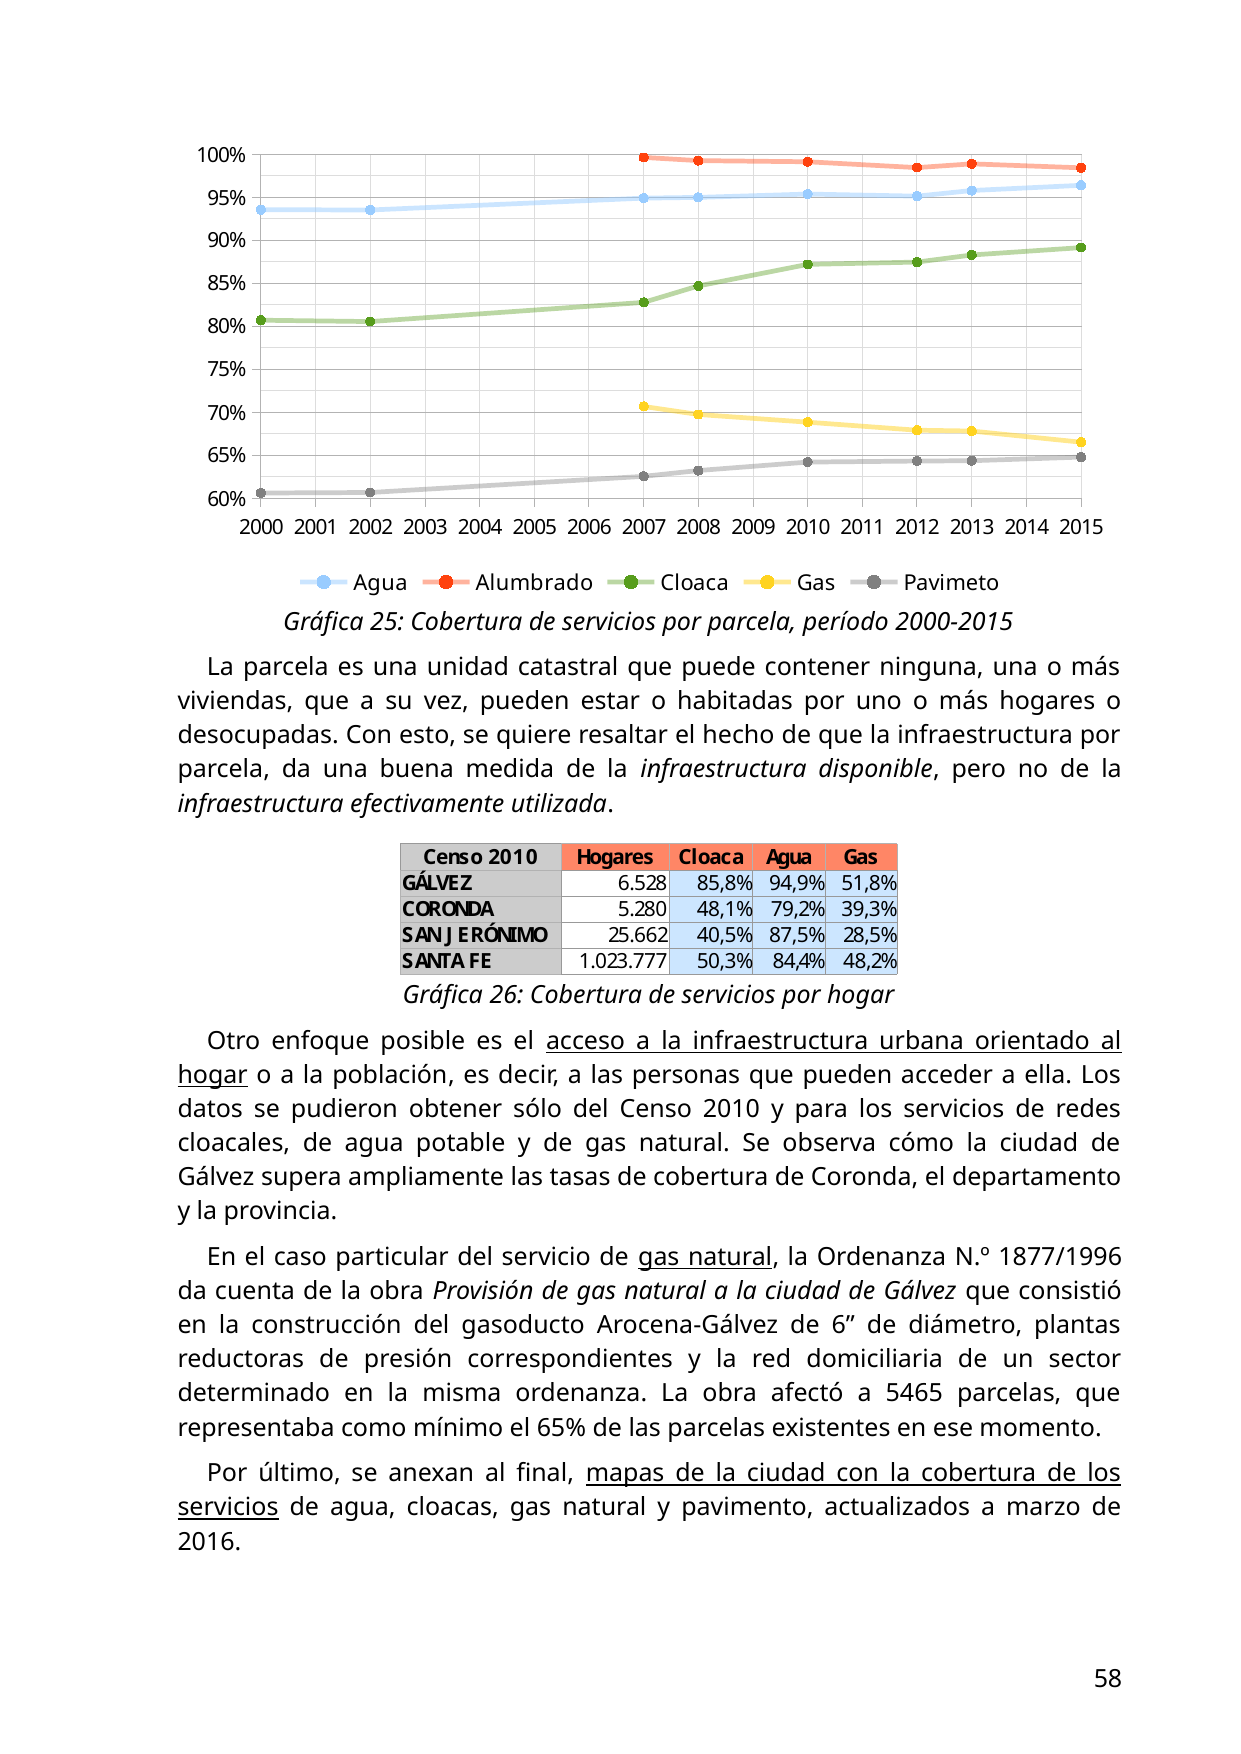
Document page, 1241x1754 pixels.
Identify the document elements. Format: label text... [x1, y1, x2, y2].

text Gráfica 25: Cobertura de servicios por parcela, período 2000-2015 [177, 603, 1122, 637]
text Otro enfoque posible es el acceso a la infraestructura urbana orientado al hogar o a la población, es decir, a las personas que pueden acceder a ella. Los datos se pudieron obtener sólo del Censo 2010 y para los servicios de redes cloacales, de agua potable y de gas natural. Se observa cómo la ciudad de Gálvez supera ampliamente las tasas de cobertura de Coronda, el departamento y la provincia. [177, 1023, 1122, 1227]
text Por último, se anexan al final, mapas de la ciudad con la cobertura de los servicios de agua, cloacas, gas natural y pavimento, actualizados a marzo de 2016. [177, 1455, 1122, 1557]
text En el caso particular del servicio de gas natural, la Ordenanza N.º 1877/1996 da cuenta de la obra Provisión de gas natural a la ciudad de Gálvez que consistió en la construcción del gasoducto Arocena-Gálvez de 6” de diámetro, plantas reductoras de presión correspondientes y la red domiciliaria de un sector determinado en la misma ordenanza. La obra afectó a 5465 parcelas, que representaba como mínimo el 65% de las parcelas existentes en ese momento. [177, 1239, 1122, 1443]
text Gráfica 26: Cobertura de servicios por hogar [400, 843, 899, 1011]
text La parcela es una unidad catastral que puede contener ninguna, una o más viviendas, que a su vez, pueden estar o habitadas por uno o más hogares o desocupadas. Con esto, se quiere resaltar el hecho de que la infraestructura por parcela, da una buena medida de la infraestructura disponible, pero no de la infraestructura efectivamente utilizada. [177, 649, 1122, 819]
